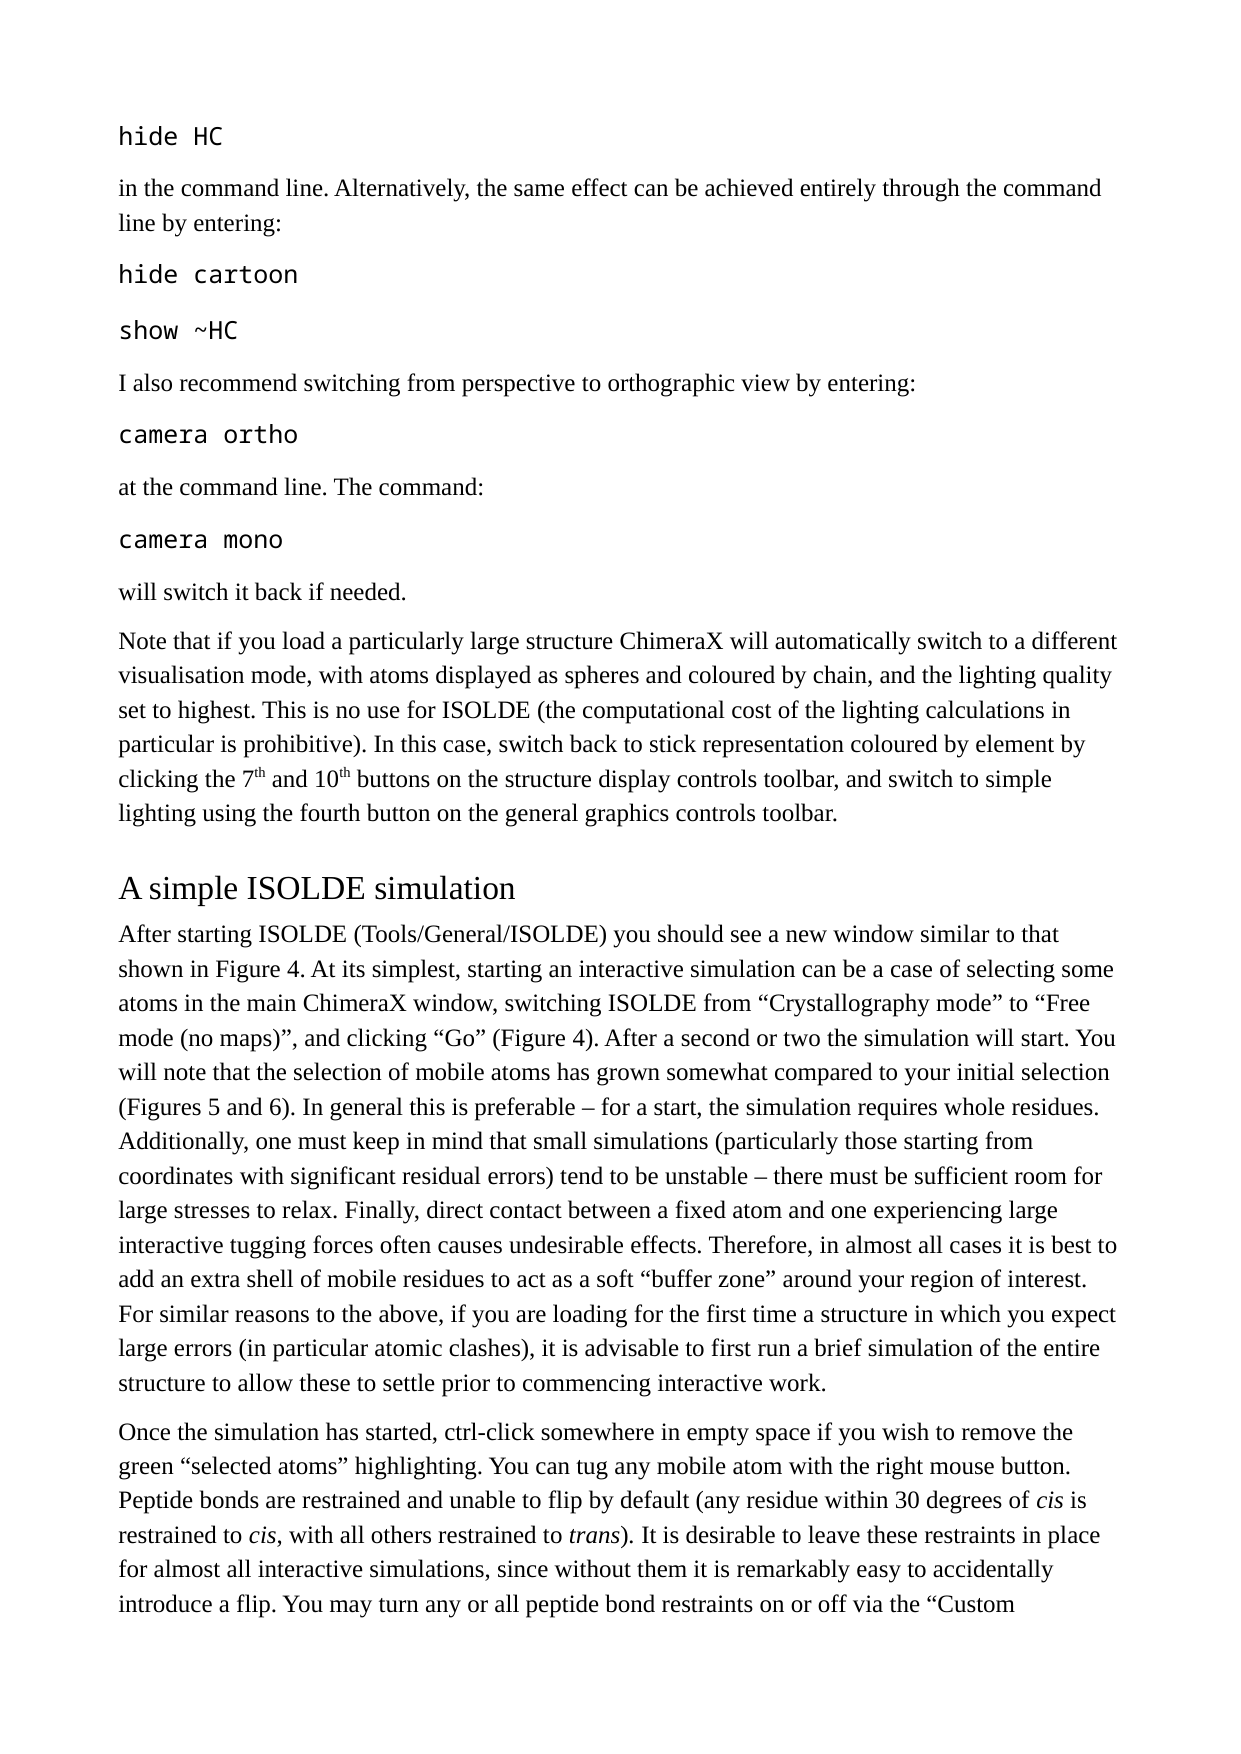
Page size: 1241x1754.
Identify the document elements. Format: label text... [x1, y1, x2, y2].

text at the command line. The command: [118, 472, 1122, 501]
text After starting ISOLDE (Tools/General/ISOLDE) you should see a new window similar to that shown in Figure 4. At its simplest, starting an interactive simulation can be a case of selecting some atoms in the main ChimeraX window, switching ISOLDE from “Crystallography mode” to “Free mode (no maps)”, and clicking “Go” (Figure 4). After a second or two the simulation will start. You will note that the selection of mobile atoms has grown somewhat compared to your initial selection (Figures 5 and 6). In general this is preferable – for a start, the simulation requires whole residues. Additionally, one must keep in mind that small simulations (particularly those starting from coordinates with significant residual errors) tend to be unstable – there must be sufficient room for large stresses to relax. Finally, direct contact between a fixed atom and one experiencing large interactive tugging forces often causes undesirable effects. Therefore, in almost all cases it is best to add an extra shell of mobile residues to act as a soft “buffer zone” around your region of interest. For similar reasons to the above, if you are loading for the first time a structure in which you expect large errors (in particular atomic clashes), it is advisable to first run a brief simulation of the entire structure to allow these to settle prior to commencing interactive work. [118, 919, 1122, 1396]
text camera ortho [118, 417, 1122, 451]
subtitle A simple ISOLDE simulation [118, 868, 1122, 907]
text show ~HC [118, 312, 1122, 347]
text hide HC [118, 118, 1122, 152]
text in the command line. Alternatively, the same effect can be achieved entirely through the command line by entering: [118, 173, 1122, 237]
text hide cartoon [118, 257, 1122, 291]
text I also recommend switching from perspective to orthographic view by entering: [118, 368, 1122, 397]
text will switch it back if needed. [118, 577, 1122, 606]
text camera mono [118, 521, 1122, 556]
text Note that if you load a particularly large structure ChimeraX will automatically switch to a different visualisation mode, with atoms displayed as spheres and coloured by chain, and the lighting quality set to highest. This is no use for ISOLDE (the computational cost of the lighting calculations in particular is prohibitive). In this case, switch back to stick representation coloured by element by clicking the 7th and 10th buttons on the structure display controls toolbar, and switch to simple lighting using the fourth button on the general graphics controls toolbar. [118, 626, 1122, 827]
text Once the simulation has started, ctrl-click somewhere in empty space if you wish to remove the green “selected atoms” highlighting. You can tug any mobile atom with the right mouse button. Peptide bonds are restrained and unable to flip by default (any residue within 30 degrees of cis is restrained to cis, with all others restrained to trans). It is desirable to leave these restraints in place for almost all interactive simulations, since without them it is remarkably easy to accidentally introduce a flip. You may turn any or all peptide bond restraints on or off via the “Custom [118, 1417, 1122, 1618]
